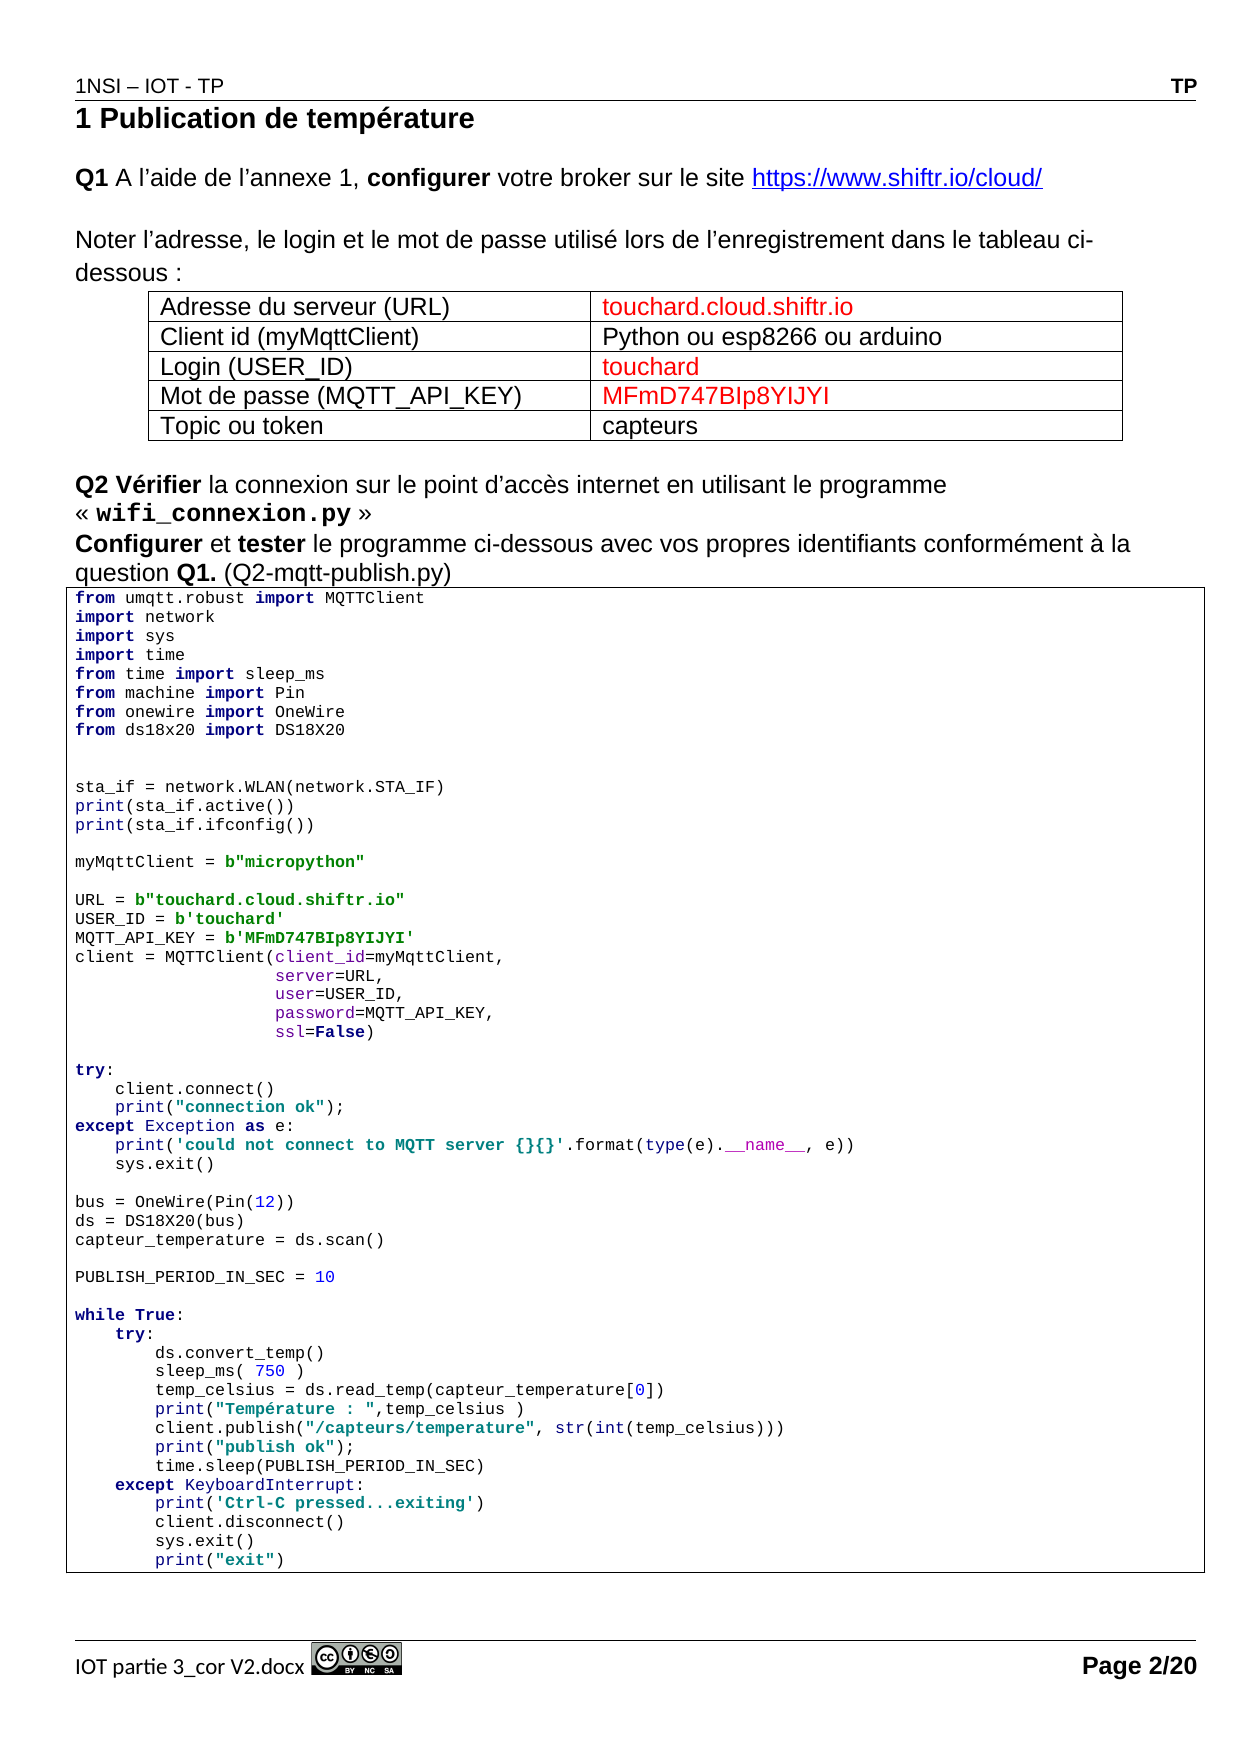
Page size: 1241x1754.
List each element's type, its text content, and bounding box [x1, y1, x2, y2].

table_cell Login (USER_ID) [149, 352, 590, 380]
text Q1 A l’aide de l’annexe 1, configurer votre broker sur le site https://www.shiftr.io/cloud/ [75, 163, 1196, 192]
text Noter l’adresse, le login et le mot de passe utilisé lors de l’enregistrement dans le tableau ci-dessous : [75, 225, 1196, 287]
table_header Adresse du serveur (URL) [149, 292, 590, 321]
text Configurer et tester le programme ci-dessous avec vos propres identifiants conformément à la question Q1. (Q2-mqtt-publish.py) [75, 529, 1196, 587]
table_cell capteurs [591, 411, 1122, 440]
table_header touchard.cloud.shiftr.io [591, 292, 1122, 321]
table_cell Topic ou token [149, 411, 590, 440]
text 1 Publication de température [75, 101, 1196, 134]
picture [311, 1642, 402, 1675]
text Q2 Vérifier la connexion sur le point d’accès internet en utilisant le programme « wifi_connexion.py » [75, 470, 1196, 529]
table_cell touchard [591, 352, 1122, 380]
table_cell MFmD747BIp8YIJYI [591, 381, 1122, 410]
text from umqtt.robust import MQTTClient import network import sys import time from time import sleep_ms from machine import Pin from onewire import OneWire from ds18x20 import DS18X20 sta_if = network.WLAN(network.STA_IF) print(sta_if.active()) print(sta_if.ifconfig()) myMqttClient = b"micropython" URL = b"touchard.cloud.shiftr.io" USER_ID = b'touchard' MQTT_API_KEY = b'MFmD747BIp8YIJYI' client = MQTTClient(client_id=myMqttClient, server=URL, user=USER_ID, password=MQTT_API_KEY, ssl=False) try: client.connect() print("connection ok"); except Exception as e: print('could not connect to MQTT server {}{}'.format(type(e).__name__, e)) sys.exit() bus = OneWire(Pin(12)) ds = DS18X20(bus) capteur_temperature = ds.scan() PUBLISH_PERIOD_IN_SEC = 10 while True: try: ds.convert_temp() sleep_ms( 750 ) temp_celsius = ds.read_temp(capteur_temperature[0]) print("Température : ",temp_celsius ) client.publish("/capteurs/temperature", str(int(temp_celsius))) print("publish ok"); time.sleep(PUBLISH_PERIOD_IN_SEC) except KeyboardInterrupt: print('Ctrl-C pressed...exiting') client.disconnect() sys.exit() print("exit") [67, 588, 1204, 1572]
table_cell Mot de passe (MQTT_API_KEY) [149, 381, 590, 410]
table_cell Client id (myMqttClient) [149, 322, 590, 351]
table_cell Python ou esp8266 ou arduino [591, 322, 1122, 351]
